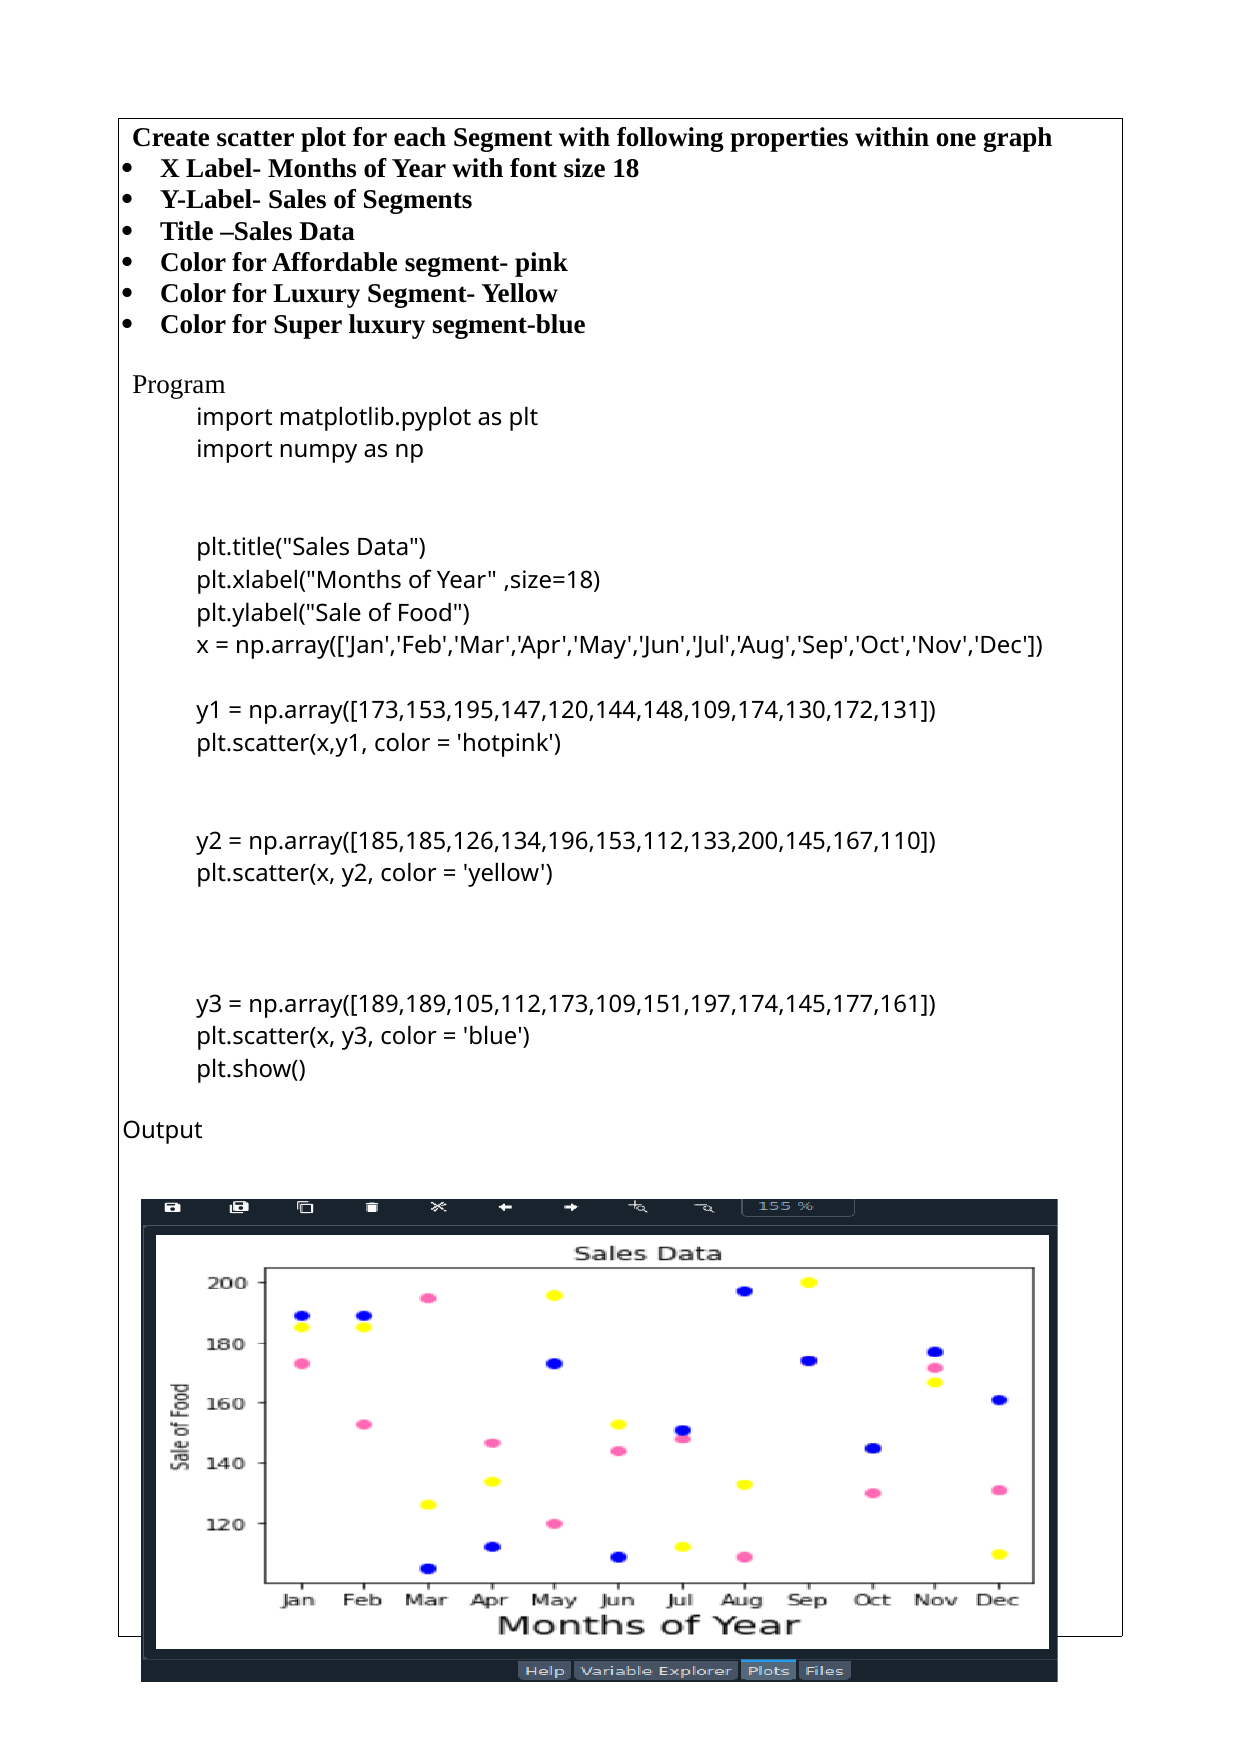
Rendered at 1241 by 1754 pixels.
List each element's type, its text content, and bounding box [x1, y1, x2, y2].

list import numpy as np [196, 432, 1119, 465]
list plt.scatter(x,y1, color = 'hotpink') [196, 726, 1119, 758]
list Y-Label- Sales of Segments [122, 183, 1119, 215]
list Color for Luxury Segment- Yellow [122, 277, 1119, 308]
list y1 = np.array([173,153,195,147,120,144,148,109,174,130,172,131]) [196, 693, 1119, 726]
list import matplotlib.pyplot as plt [196, 400, 1119, 432]
list plt.ylabel("Sale of Food") [196, 595, 1119, 628]
list plt.scatter(x, y3, color = 'blue') [196, 1019, 1119, 1052]
list plt.scatter(x, y2, color = 'yellow') [196, 856, 1119, 889]
list plt.show() [196, 1052, 1119, 1084]
list [85, 1113, 118, 1146]
list Color for Super luxury segment-blue [122, 308, 1119, 340]
picture [836, 1199, 1058, 1682]
list X Label- Months of Year with font size 18 [122, 152, 1119, 183]
list Program [119, 368, 1119, 400]
list x = np.array(['Jan','Feb','Mar','Apr','May','Jun','Jul','Aug','Sep','Oct','Nov','Dec']) [196, 628, 1119, 661]
list Create scatter plot for each Segment with following properties within one graph [119, 121, 1119, 152]
list [85, 368, 118, 400]
list plt.xlabel("Months of Year" ,size=18) [196, 563, 1119, 595]
list plt.title("Sales Data") [196, 530, 1119, 563]
list Output [119, 1113, 1119, 1146]
list Title –Sales Data [122, 215, 1119, 246]
list Color for Affordable segment- pink [122, 246, 1119, 277]
list y2 = np.array([185,185,126,134,196,153,112,133,200,145,167,110]) [196, 823, 1119, 856]
list y3 = np.array([189,189,105,112,173,109,151,197,174,145,177,161]) [196, 987, 1119, 1019]
